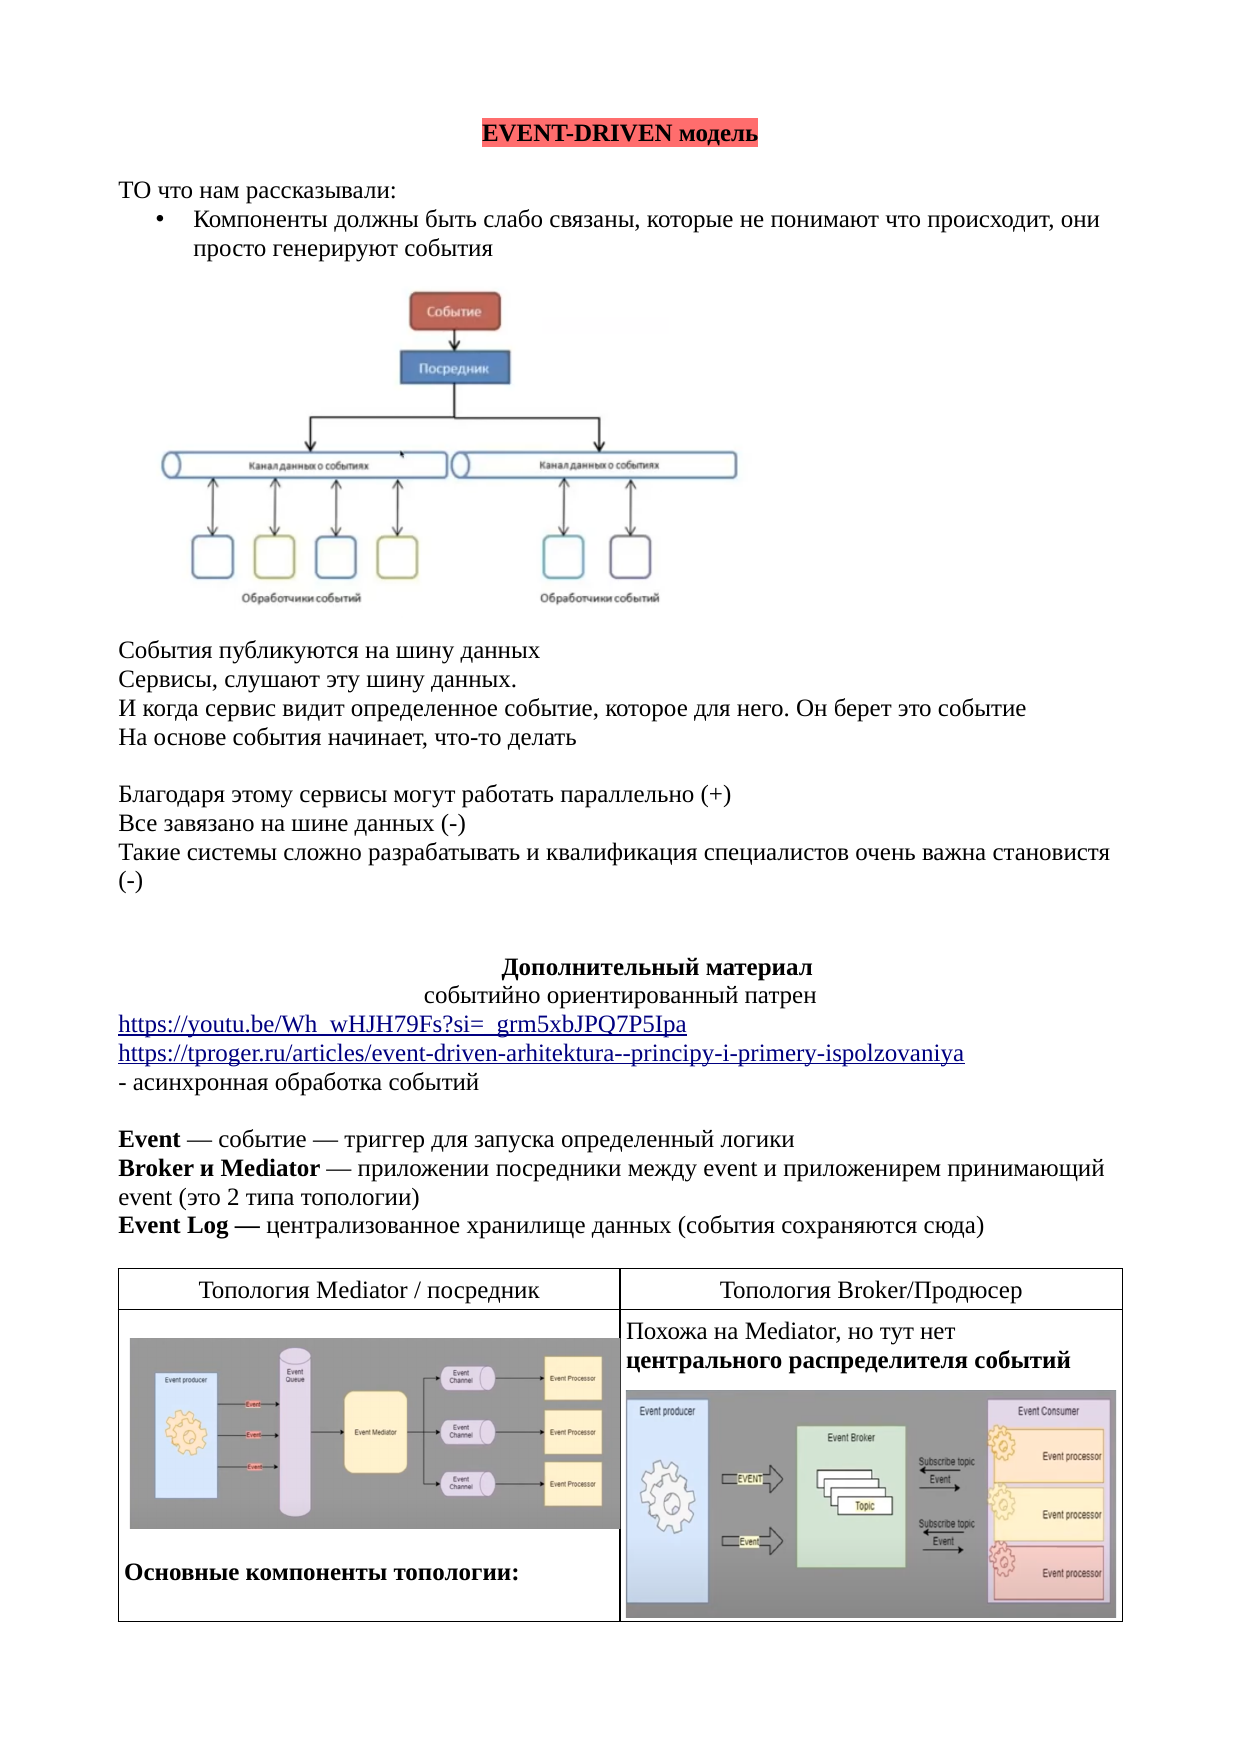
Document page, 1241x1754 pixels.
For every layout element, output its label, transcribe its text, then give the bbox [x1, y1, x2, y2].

text ТО что нам рассказывали: [118, 176, 1122, 204]
table_header Топология Mediator / посредник [119, 1269, 619, 1309]
text Сервисы, слушают эту шину данных. [118, 664, 1122, 693]
text https://youtu.be/Wh_wHJH79Fs?si=_grm5xbJPQ7P5Ipa [118, 1009, 1122, 1038]
text Broker и Mediator — приложении посредники между event и приложенирем принимающий event (это 2 типа топологии) [118, 1153, 1122, 1211]
text Такие системы сложно разрабатывать и квалификация специалистов очень важна становистя (-) [118, 837, 1122, 894]
text https://tproger.ru/articles/event-driven-arhitektura--principy-i-primery-ispolzovaniya [118, 1038, 1122, 1067]
picture [625, 1390, 1117, 1618]
text событийно ориентированный патрен [118, 981, 1122, 1009]
text Благодаря этому сервисы могут работать параллельно (+) [118, 779, 1122, 808]
text Дополнительный материал [118, 952, 1122, 981]
text И когда сервис видит определенное событие, которое для него. Он берет это событие [118, 693, 1122, 722]
list Компоненты должны быть слабо связаны, которые не понимают что происходит, они просто генерируют события [156, 204, 1122, 262]
text - асинхронная обработка событий [118, 1067, 1122, 1096]
text Все завязано на шине данных (-) [118, 808, 1122, 837]
table_header Топология Broker/Продюсер [621, 1269, 1122, 1309]
table_cell Основные компоненты топологии: [119, 1310, 619, 1621]
text EVENT-DRIVEN модель [118, 118, 1122, 147]
text Event Log — централизованное хранилище данных (события сохраняются сюда) [118, 1211, 1122, 1239]
picture [127, 283, 786, 618]
table_cell Похожа на Mediator, но тут нет центрального распределителя событий [621, 1310, 1122, 1621]
text Event — событие — триггер для запуска определенный логики [118, 1124, 1122, 1153]
text События публикуются на шину данных [118, 636, 1122, 664]
picture [129, 1338, 621, 1529]
text На основе события начинает, что-то делать [118, 722, 1122, 751]
